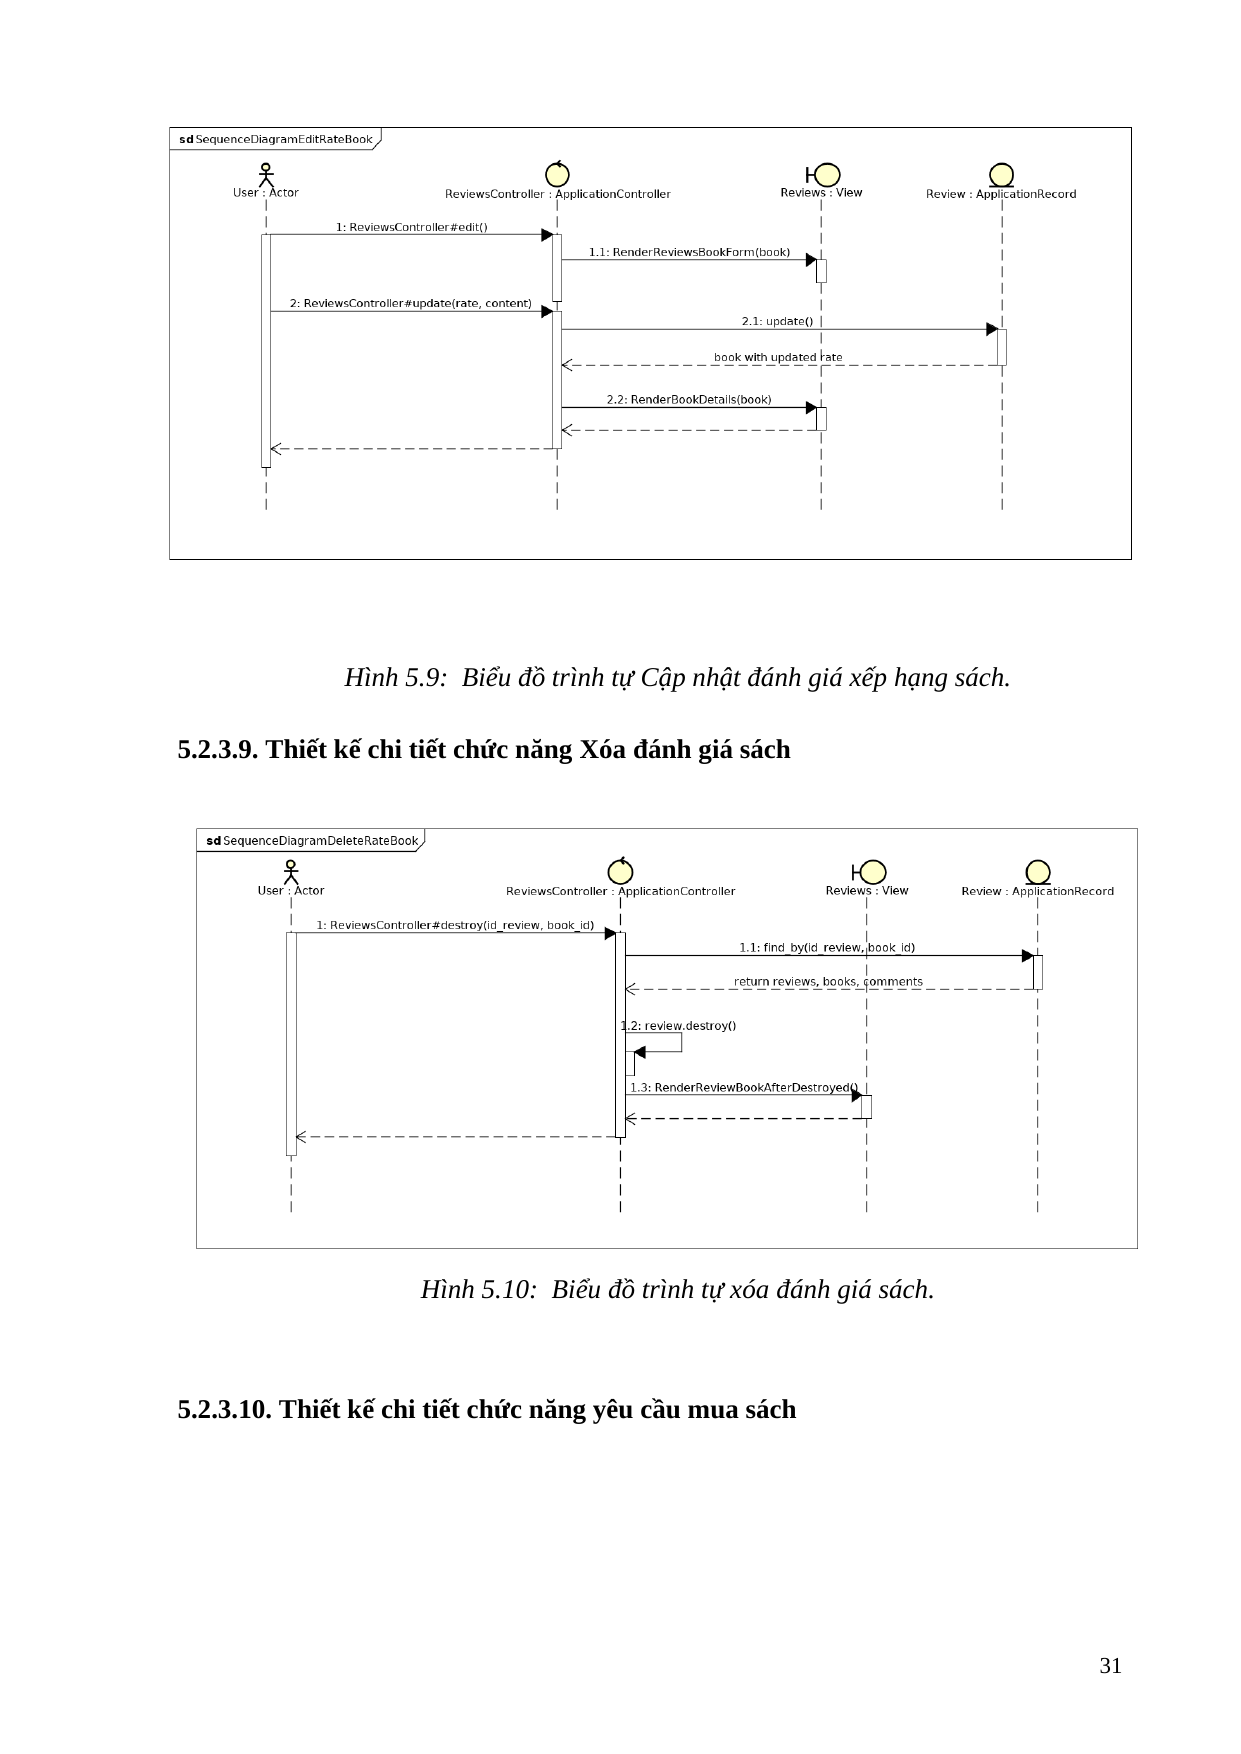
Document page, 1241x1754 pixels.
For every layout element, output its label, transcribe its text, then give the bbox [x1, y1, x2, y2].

picture [160, 118, 1139, 568]
subtitle 5.2.3.9. Thiết kế chi tiết chức năng Xóa đánh giá sách [177, 733, 1122, 764]
text Hình 5.9: Biểu đồ trình tự Cập nhật đánh giá xếp hạng sách. [177, 661, 344, 692]
text Hình 5.10: Biểu đồ trình tự xóa đánh giá sách. [177, 828, 1122, 1304]
text Hình 5.9: Biểu đồ trình tự Cập nhật đánh giá xếp hạng sách. [1011, 661, 1122, 692]
subtitle 5.2.3.10. Thiết kế chi tiết chức năng yêu cầu mua sách [177, 1393, 1122, 1424]
picture [187, 819, 1147, 1258]
